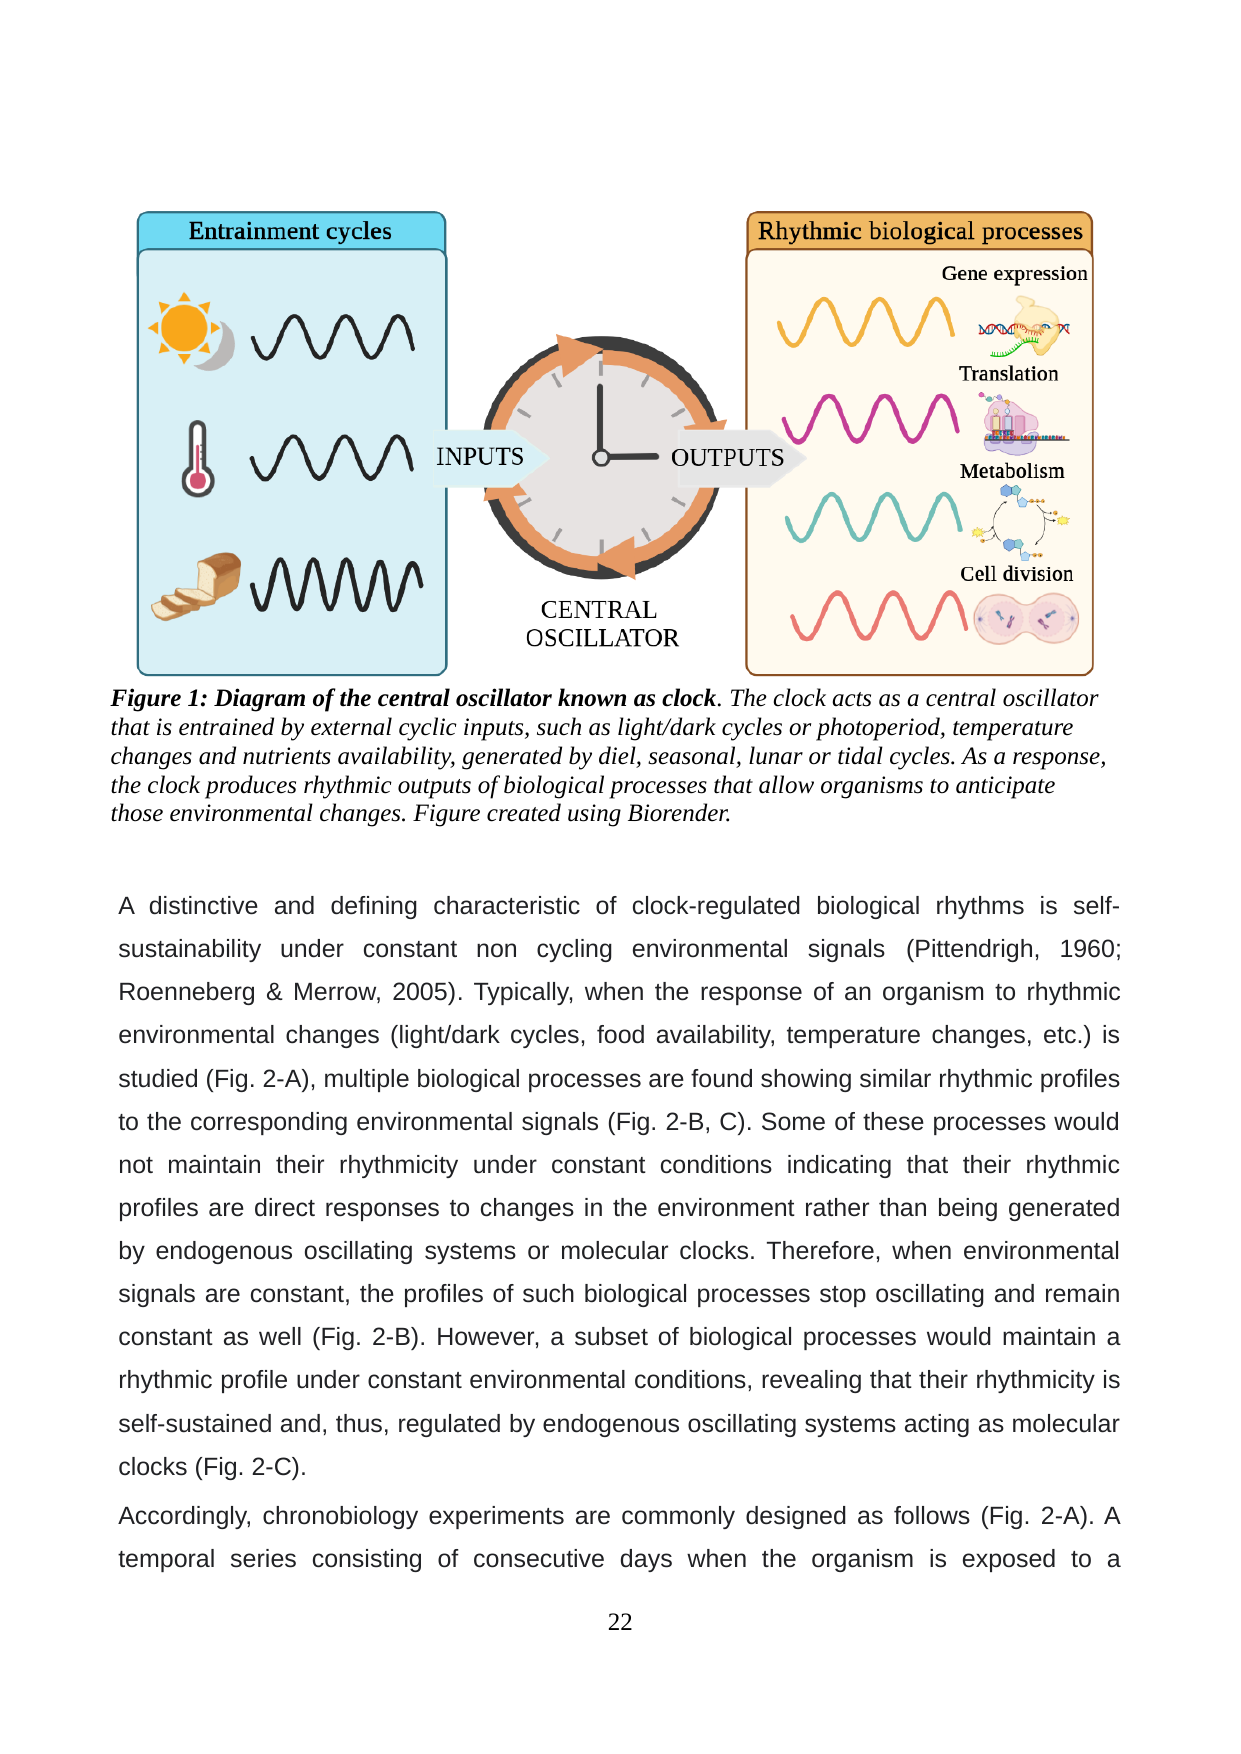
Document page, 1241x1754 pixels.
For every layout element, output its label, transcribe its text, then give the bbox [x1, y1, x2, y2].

text [110, 174, 1114, 185]
text Accordingly, chronobiology experiments are commonly designed as follows (Fig. 2-A). A temporal series consisting of consecutive days when the organism is exposed to a [118, 1501, 1122, 1573]
text A distinctive and defining characteristic of clock-regulated biological rhythms is self-sustainability under constant non cycling environmental signals (Pittendrigh, 1960; Roenneberg & Merrow, 2005)⁠. Typically, when the response of an organism to rhythmic environmental changes (light/dark cycles, food availability, temperature changes, etc.) is studied (Fig. 2-A), multiple biological processes are found showing similar rhythmic profiles to the corresponding environmental signals (Fig. 2-B, C). Some of these processes would not maintain their rhythmicity under constant conditions indicating that their rhythmic profiles are direct responses to changes in the environment rather than being generated by endogenous oscillating systems or molecular clocks. Therefore, when environmental signals are constant, the profiles of such biological processes stop oscillating and remain constant as well (Fig. 2-B). However, a subset of biological processes would maintain a rhythmic profile under constant environmental conditions, revealing that their rhythmicity is self-sustained and, thus, regulated by endogenous oscillating systems acting as molecular clocks (Fig. 2-C). [118, 891, 1122, 1480]
picture [110, 185, 1115, 684]
text Figure 1: Diagram of the central oscillator known as clock. The clock acts as a central oscillator that is entrained by external cyclic inputs, such as light/dark cycles or photoperiod, temperature changes and nutrients availability, generated by diel, seasonal, lunar or tidal cycles. As a response, the clock produces rhythmic outputs of biological processes that allow organisms to anticipate those environmental changes. Figure created using Biorender. [110, 684, 1114, 827]
